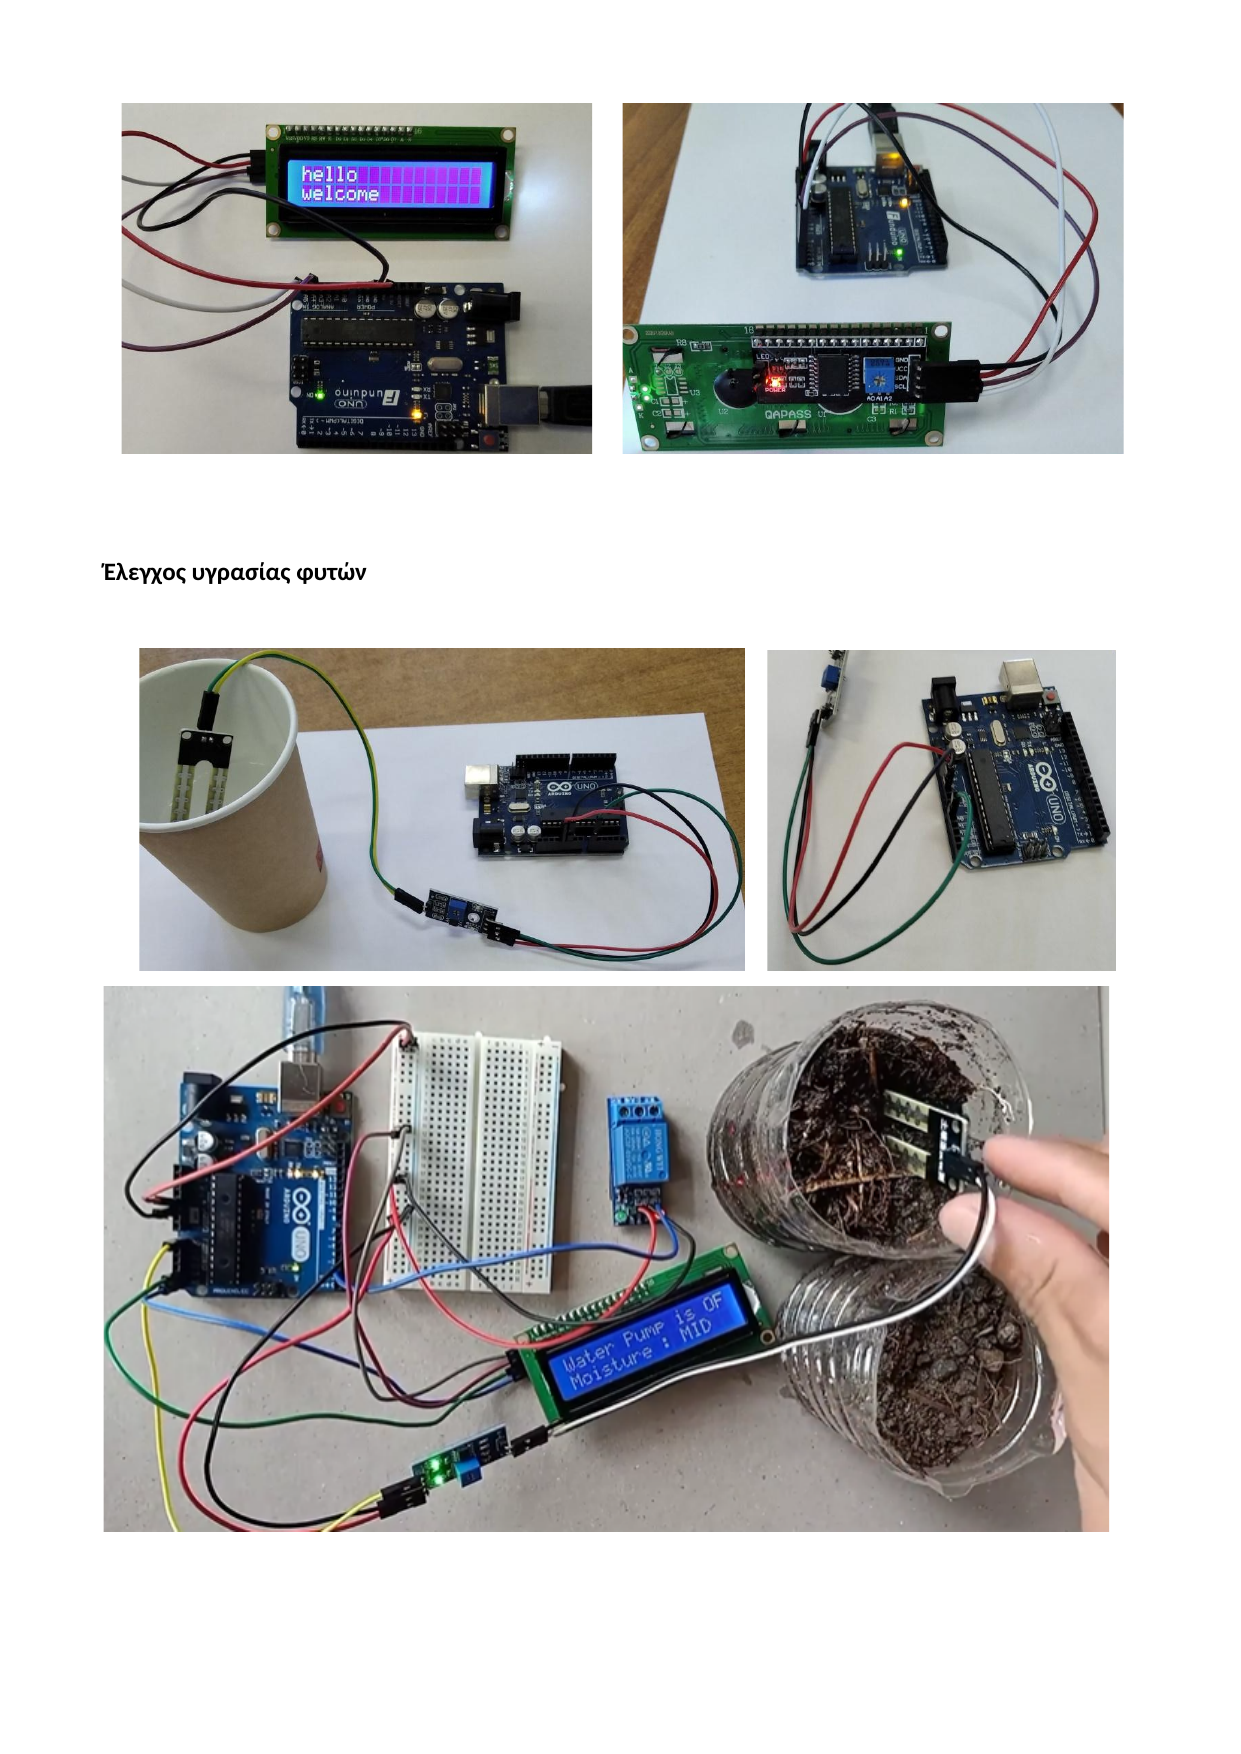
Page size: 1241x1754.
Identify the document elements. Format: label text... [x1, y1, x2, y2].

text Έλεγχος υγρασίας φυτών [103, 557, 1152, 587]
picture [622, 103, 1124, 454]
picture [767, 650, 1116, 971]
picture [139, 648, 745, 971]
picture [121, 103, 593, 454]
picture [103, 986, 1110, 1532]
